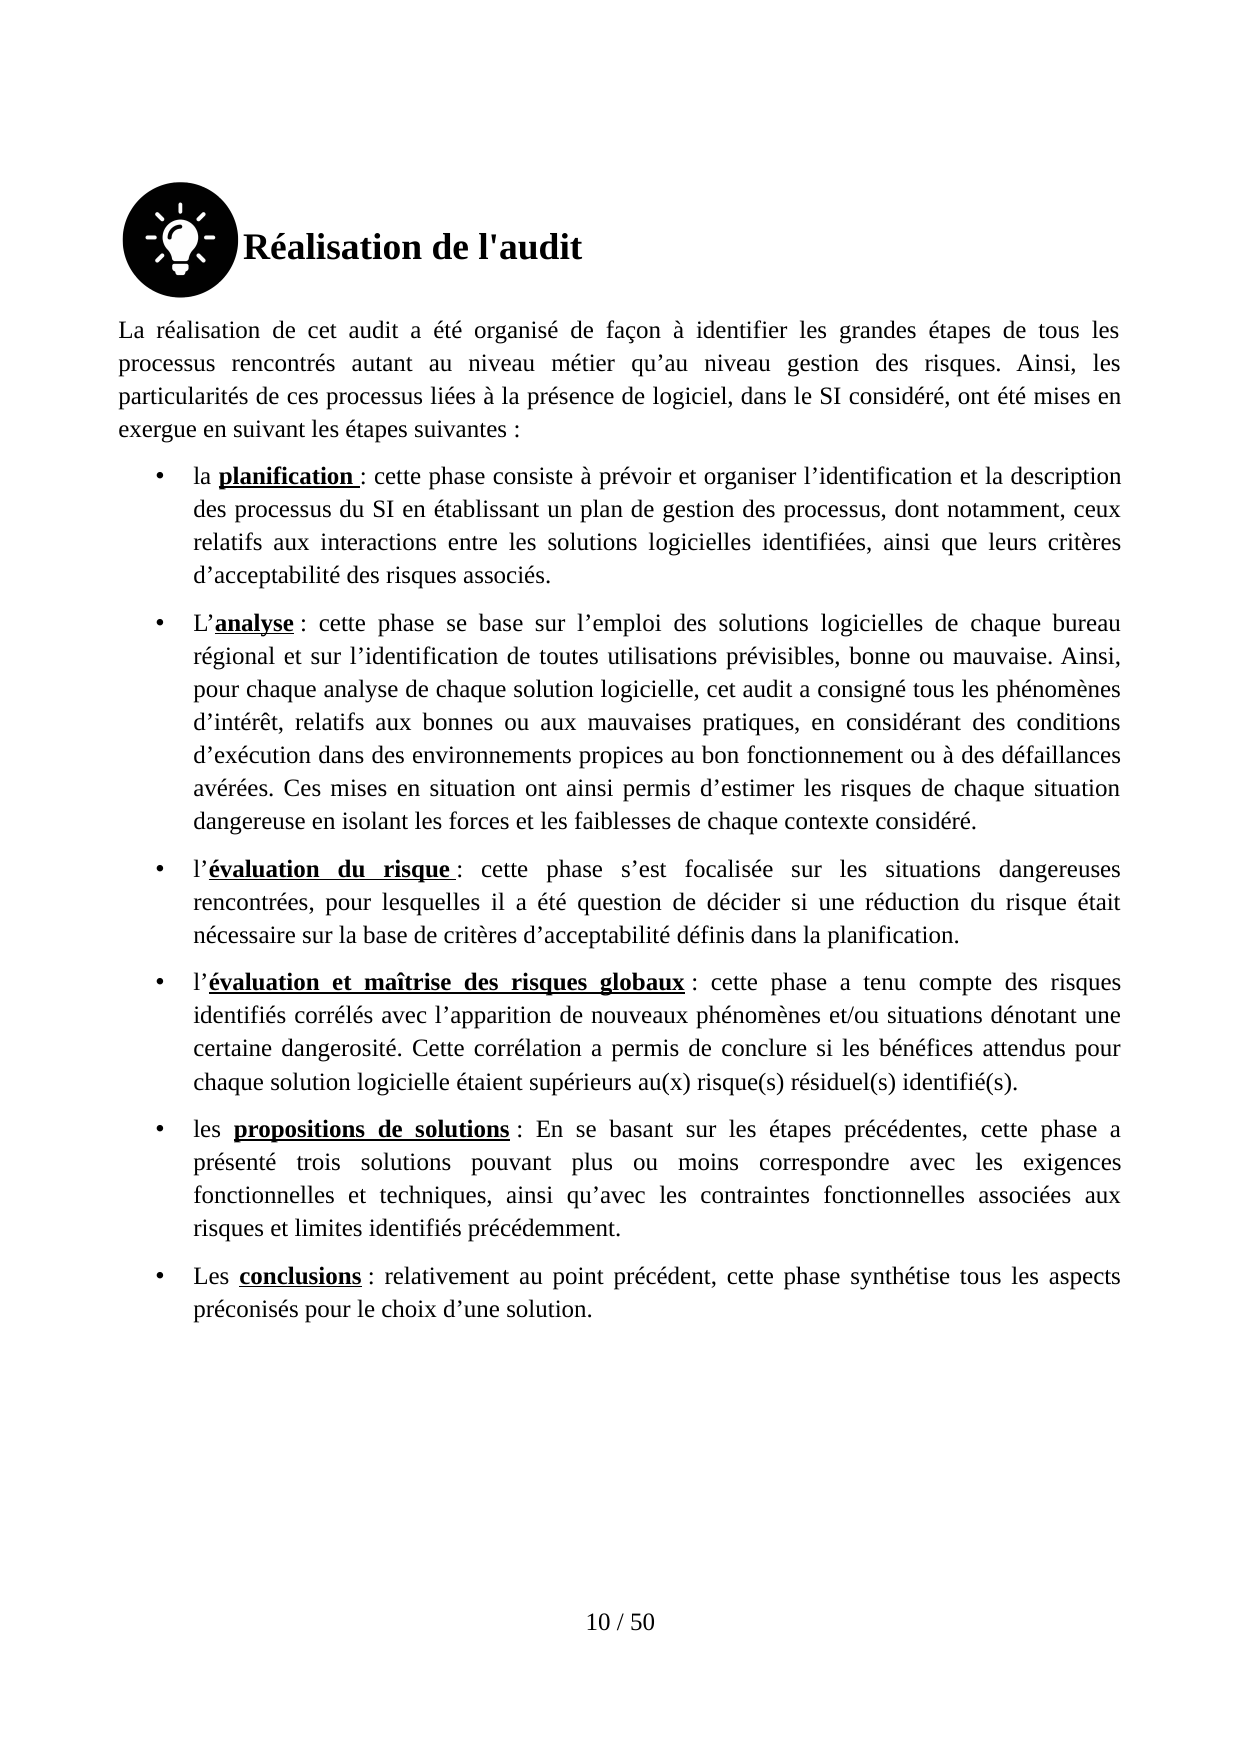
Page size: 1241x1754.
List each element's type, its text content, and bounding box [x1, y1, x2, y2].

list Les conclusions : relativement au point précédent, cette phase synthétise tous les aspects préconisés pour le choix d’une solution. [156, 1261, 1122, 1323]
picture [117, 177, 243, 303]
list l’évaluation du risque : cette phase s’est focalisée sur les situations dangereuses rencontrées, pour lesquelles il a été question de décider si une réduction du risque était nécessaire sur la base de critères d’acceptabilité définis dans la planification. [156, 854, 1122, 949]
list les propositions de solutions : En se basant sur les étapes précédentes, cette phase a présenté trois solutions pouvant plus ou moins correspondre avec les exigences fonctionnelles et techniques, ainsi qu’avec les contraintes fonctionnelles associées aux risques et limites identifiés précédemment. [156, 1114, 1122, 1242]
text La réalisation de cet audit a été organisé de façon à identifier les grandes étapes de tous les processus rencontrés autant au niveau métier qu’au niveau gestion des risques. Ainsi, les particularités de ces processus liées à la présence de logiciel, dans le SI considéré, ont été mises en exergue en suivant les étapes suivantes : [118, 315, 1122, 443]
list L’analyse : cette phase se base sur l’emploi des solutions logicielles de chaque bureau régional et sur l’identification de toutes utilisations prévisibles, bonne ou mauvaise. Ainsi, pour chaque analyse de chaque solution logicielle, cet audit a consigné tous les phénomènes d’intérêt, relatifs aux bonnes ou aux mauvaises pratiques, en considérant des conditions d’exécution dans des environnements propices au bon fonctionnement ou à des défaillances avérées. Ces mises en situation ont ainsi permis d’estimer les risques de chaque situation dangereuse en isolant les forces et les faiblesses de chaque contexte considéré. [156, 608, 1122, 835]
list la planification : cette phase consiste à prévoir et organiser l’identification et la description des processus du SI en établissant un plan de gestion des processus, dont notamment, ceux relatifs aux interactions entre les solutions logicielles identifiées, ainsi que leurs critères d’acceptabilité des risques associés. [156, 461, 1122, 589]
subtitle Réalisation de l'audit [243, 224, 1122, 267]
list l’évaluation et maîtrise des risques globaux : cette phase a tenu compte des risques identifiés corrélés avec l’apparition de nouveaux phénomènes et/ou situations dénotant une certaine dangerosité. Cette corrélation a permis de conclure si les bénéfices attendus pour chaque solution logicielle étaient supérieurs au(x) risque(s) résiduel(s) identifié(s). [156, 967, 1122, 1095]
